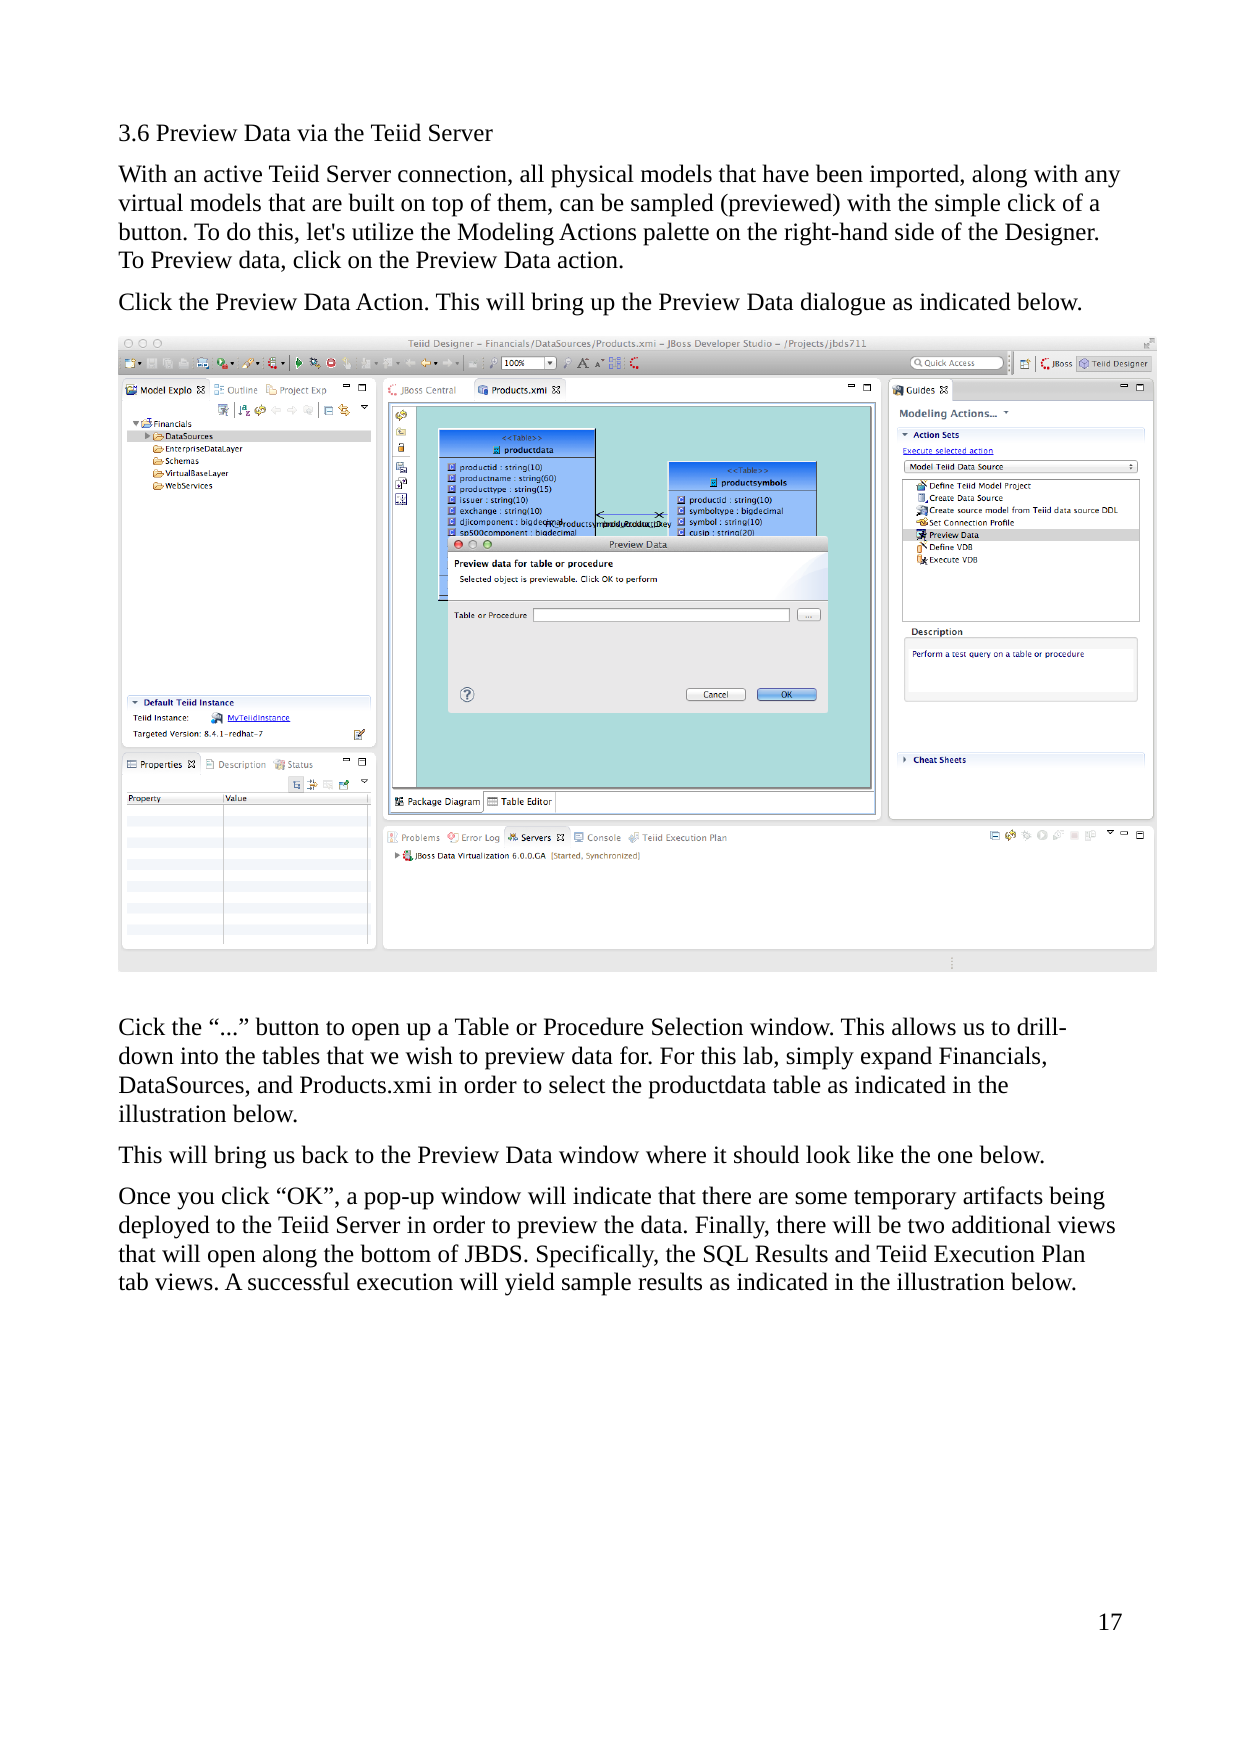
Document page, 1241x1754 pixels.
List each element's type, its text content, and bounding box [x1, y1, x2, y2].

text Once you click “OK”, a pop-up window will indicate that there are some temporary artifacts being deployed to the Teiid Server in order to preview the data. Finally, there will be two additional views that will open along the bottom of JBDS. Specifically, the SQL Results and Teiid Execution Plan tab views. A successful execution will yield sample results as indicated in the illustration below. [118, 1181, 1122, 1296]
text Click the Preview Data Action. This will bring up the Preview Data dialogue as indicated below. [118, 287, 1122, 316]
text 3.6 Preview Data via the Teiid Server [118, 118, 1122, 147]
text With an active Teiid Server connection, all physical models that have been imported, along with any virtual models that are built on top of them, can be sampled (previewed) with the simple click of a button. To do this, let's utilize the Modeling Actions palette on the right-hand side of the Designer. To Preview data, click on the Preview Data action. [118, 159, 1122, 274]
text Cick the “...” button to open up a Table or Procedure Selection window. This allows us to drill-down into the tables that we wish to preview data for. For this lab, simply expand Financials, DataSources, and Products.xmi in order to select the productdata table as indicated in the illustration below. [118, 1012, 1122, 1127]
text This will bring us back to the Preview Data window where it should look like the one below. [118, 1140, 1122, 1169]
picture [118, 336, 1157, 972]
